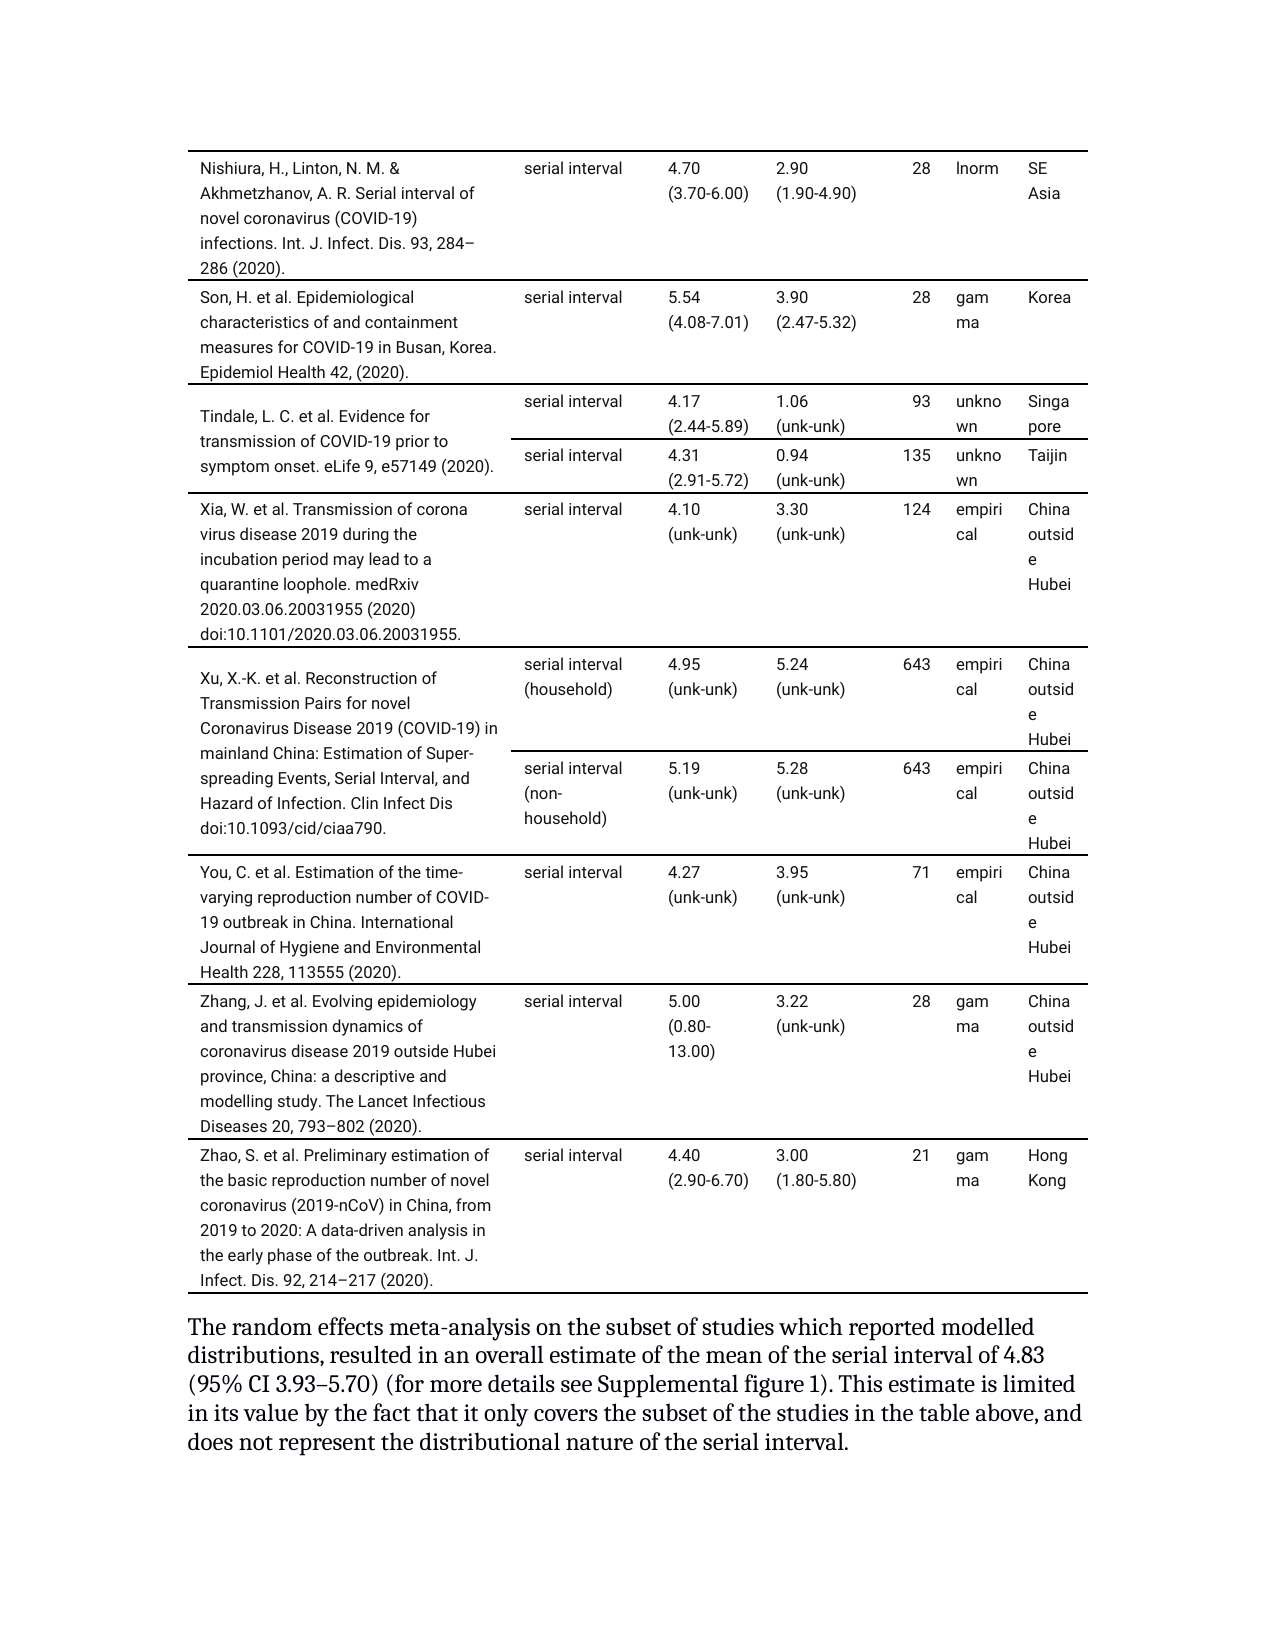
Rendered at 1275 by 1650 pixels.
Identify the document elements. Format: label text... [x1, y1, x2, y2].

table_cell China outside Hubei [1015, 985, 1087, 1137]
table_cell 4.31 (2.91-5.72) [655, 440, 763, 492]
table_cell serial interval [511, 1140, 655, 1292]
table_cell 3.22 (unk-unk) [763, 985, 871, 1137]
table_cell unknown [943, 385, 1015, 437]
table_cell Korea [1015, 281, 1087, 383]
table_cell 3.90 (2.47-5.32) [763, 281, 871, 383]
table_cell 3.95 (unk-unk) [763, 856, 871, 983]
table_cell SE Asia [1015, 152, 1087, 279]
table_cell 4.40 (2.90-6.70) [655, 1140, 763, 1292]
table_cell 643 [871, 648, 943, 750]
table_cell 4.27 (unk-unk) [655, 856, 763, 983]
table_cell 124 [871, 494, 943, 646]
table_cell 0.94 (unk-unk) [763, 440, 871, 492]
table_cell serial interval (household) [511, 648, 655, 750]
table_cell 4.10 (unk-unk) [655, 494, 763, 646]
table_cell serial interval [511, 281, 655, 383]
table_cell gamma [943, 1140, 1015, 1292]
table_cell 21 [871, 1140, 943, 1292]
table_cell 643 [871, 752, 943, 854]
table_cell 28 [871, 985, 943, 1137]
table_cell Xia, W. et al. Transmission of corona virus disease 2019 during the incubation period may lead to a quarantine loophole. medRxiv 2020.03.06.20031955 (2020) doi:10.1101/2020.03.06.20031955. [188, 494, 511, 646]
table_cell 3.30 (unk-unk) [763, 494, 871, 646]
table_cell empirical [943, 752, 1015, 854]
table_cell China outside Hubei [1015, 856, 1087, 983]
table_cell empirical [943, 856, 1015, 983]
table_cell 1.06 (unk-unk) [763, 385, 871, 437]
table_cell empirical [943, 494, 1015, 646]
table_cell China outside Hubei [1015, 648, 1087, 750]
table_cell 5.54 (4.08-7.01) [655, 281, 763, 383]
table_cell 93 [871, 385, 943, 437]
table_cell Hong Kong [1015, 1140, 1087, 1292]
table_cell 5.28 (unk-unk) [763, 752, 871, 854]
table_cell You, C. et al. Estimation of the time-varying reproduction number of COVID-19 outbreak in China. International Journal of Hygiene and Environmental Health 228, 113555 (2020). [188, 856, 511, 983]
table_cell Nishiura, H., Linton, N. M. & Akhmetzhanov, A. R. Serial interval of novel coronavirus (COVID-19) infections. Int. J. Infect. Dis. 93, 284–286 (2020). [188, 152, 511, 279]
table_cell 5.24 (unk-unk) [763, 648, 871, 750]
table_cell 135 [871, 440, 943, 492]
table_cell empirical [943, 648, 1015, 750]
table_cell serial interval [511, 494, 655, 646]
table_cell 4.70 (3.70-6.00) [655, 152, 763, 279]
table_cell serial interval [511, 440, 655, 492]
table_cell Singapore [1015, 385, 1087, 437]
table_cell 5.19 (unk-unk) [655, 752, 763, 854]
text The random effects meta-analysis on the subset of studies which reported modelled distributions, resulted in an overall estimate of the mean of the serial interval of 4.83 (95% CI 3.93–5.70) (for more details see Supplemental figure 1). This estimate is limited in its value by the fact that it only covers the subset of the studies in the table above, and does not represent the distributional nature of the serial interval. [187, 1312, 1087, 1456]
table_cell serial interval (non-household) [511, 752, 655, 854]
table_cell 3.00 (1.80-5.80) [763, 1140, 871, 1292]
table_cell 4.95 (unk-unk) [655, 648, 763, 750]
table_cell 28 [871, 152, 943, 279]
table_cell Taijin [1015, 440, 1087, 492]
table_cell Tindale, L. C. et al. Evidence for transmission of COVID-19 prior to symptom onset. eLife 9, e57149 (2020). [188, 385, 511, 492]
table_cell 28 [871, 281, 943, 383]
table_cell serial interval [511, 856, 655, 983]
table_cell lnorm [943, 152, 1015, 279]
table_cell 4.17 (2.44-5.89) [655, 385, 763, 437]
table_cell 2.90 (1.90-4.90) [763, 152, 871, 279]
table_cell Son, H. et al. Epidemiological characteristics of and containment measures for COVID-19 in Busan, Korea. Epidemiol Health 42, (2020). [188, 281, 511, 383]
table_cell China outside Hubei [1015, 752, 1087, 854]
table_cell unknown [943, 440, 1015, 492]
table_cell serial interval [511, 152, 655, 279]
table_cell Xu, X.-K. et al. Reconstruction of Transmission Pairs for novel Coronavirus Disease 2019 (COVID-19) in mainland China: Estimation of Super-spreading Events, Serial Interval, and Hazard of Infection. Clin Infect Dis doi:10.1093/cid/ciaa790. [188, 648, 511, 854]
table_cell Zhao, S. et al. Preliminary estimation of the basic reproduction number of novel coronavirus (2019-nCoV) in China, from 2019 to 2020: A data-driven analysis in the early phase of the outbreak. Int. J. Infect. Dis. 92, 214–217 (2020). [188, 1140, 511, 1292]
table_cell 5.00 (0.80-13.00) [655, 985, 763, 1137]
table_cell gamma [943, 985, 1015, 1137]
table_cell serial interval [511, 385, 655, 437]
table_cell China outside Hubei [1015, 494, 1087, 646]
table_cell 71 [871, 856, 943, 983]
table_cell serial interval [511, 985, 655, 1137]
table_cell gamma [943, 281, 1015, 383]
table_cell Zhang, J. et al. Evolving epidemiology and transmission dynamics of coronavirus disease 2019 outside Hubei province, China: a descriptive and modelling study. The Lancet Infectious Diseases 20, 793–802 (2020). [188, 985, 511, 1137]
